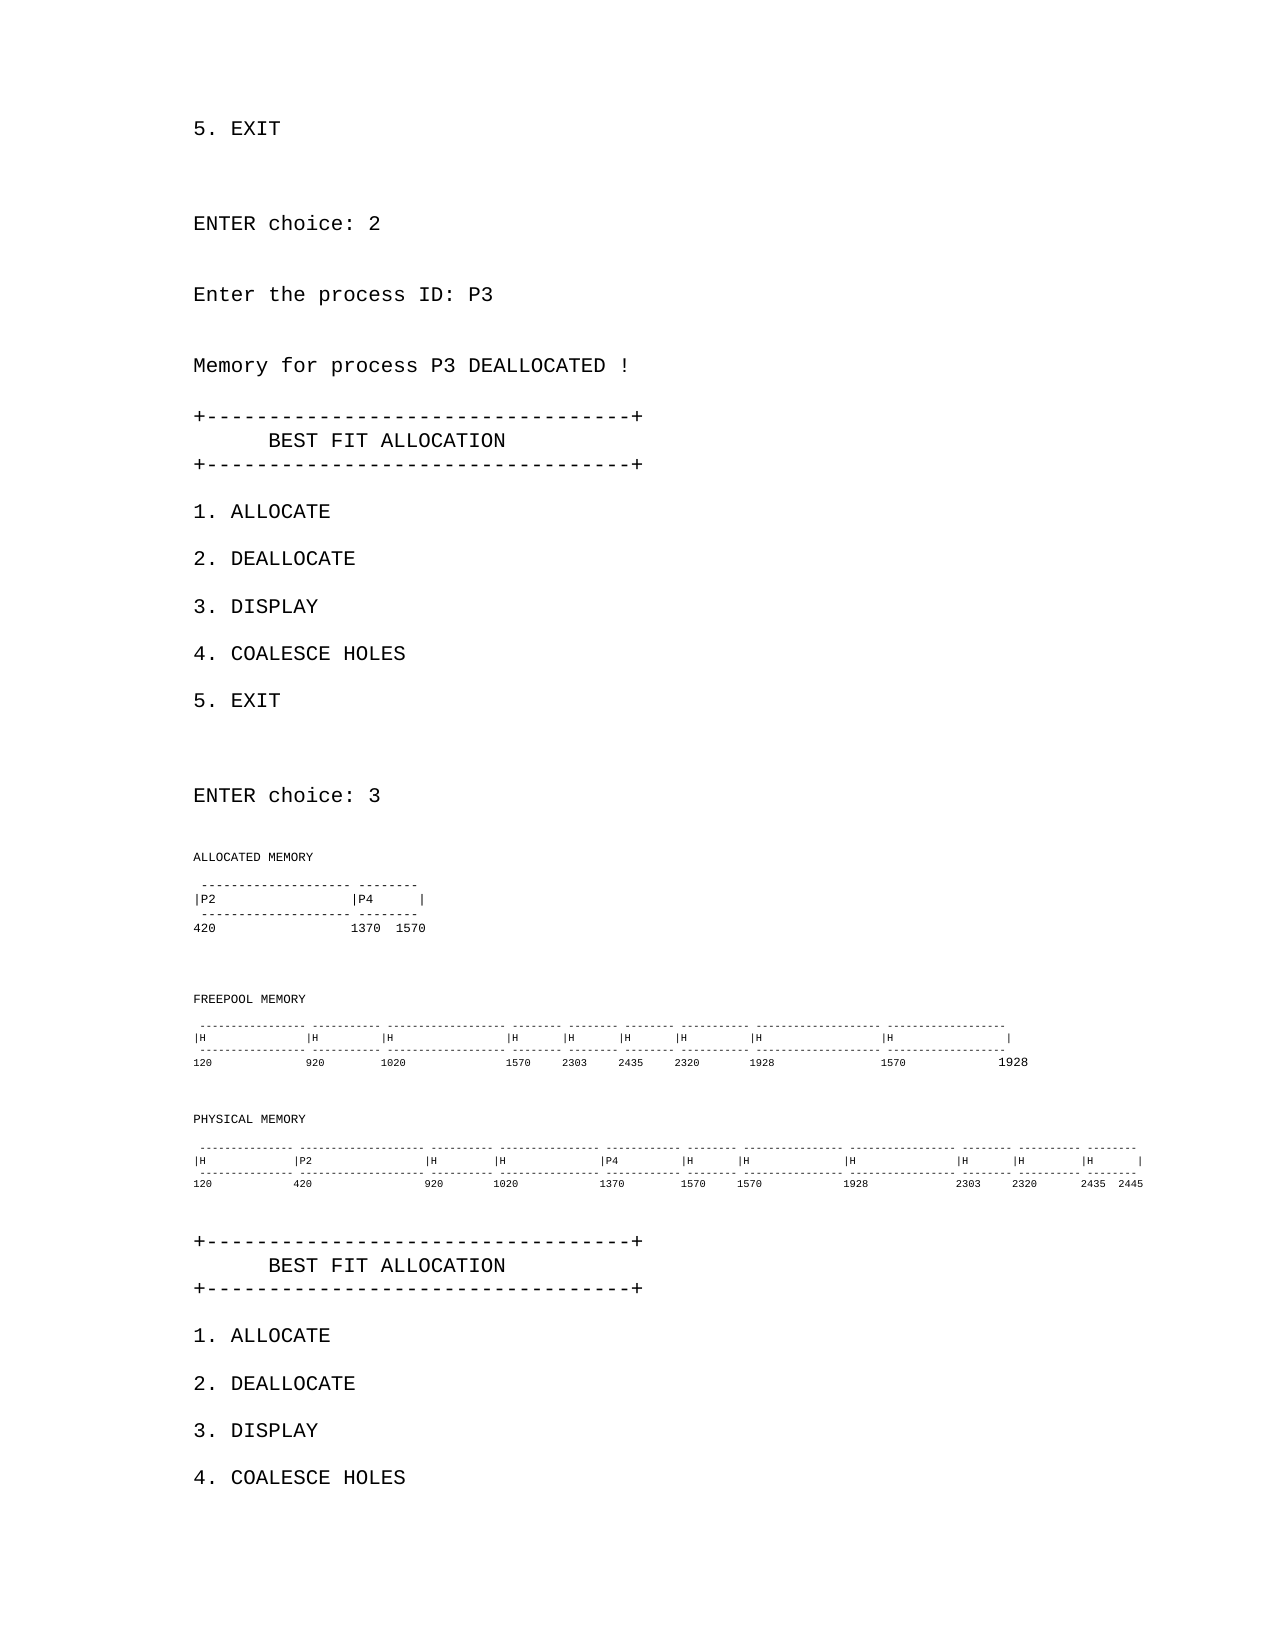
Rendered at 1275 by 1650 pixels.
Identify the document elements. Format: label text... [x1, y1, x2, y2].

text +----------------------------------+ [118, 1278, 1157, 1302]
text 4. COALESCE HOLES [118, 643, 1157, 667]
text +----------------------------------+ [118, 407, 1157, 430]
text PHYSICAL MEMORY [118, 1113, 1157, 1127]
text 5. EXIT [118, 118, 1157, 142]
text BEST FIT ALLOCATION [118, 1254, 1157, 1278]
text |P2 |P4 | [118, 893, 1157, 908]
text -------------------- -------- [118, 908, 1157, 922]
text ENTER choice: 3 [118, 785, 1157, 808]
text --------------- -------------------- ---------- ---------------- ------------ -------- ---------------- ----------------- -------- ---------- -------- [118, 1167, 1157, 1179]
text --------------- -------------------- ---------- ---------------- ------------ -------- ---------------- ----------------- -------- ---------- -------- [118, 1141, 1157, 1156]
text BEST FIT ALLOCATION [118, 430, 1157, 454]
text 4. COALESCE HOLES [118, 1467, 1157, 1491]
text |H |P2 |H |H |P4 |H |H |H |H |H |H | [118, 1156, 1157, 1167]
text |H |H |H |H |H |H |H |H |H | [118, 1033, 1157, 1044]
text ENTER choice: 2 [118, 213, 1157, 236]
text +----------------------------------+ [118, 1231, 1157, 1254]
text FREEPOOL MEMORY [118, 993, 1157, 1007]
text 2. DEALLOCATE [118, 1373, 1157, 1396]
text 420 1370 1570 [118, 922, 1157, 936]
text 5. EXIT [118, 690, 1157, 714]
text 3. DISPLAY [118, 1420, 1157, 1444]
text 120 420 920 1020 1370 1570 1570 1928 2303 2320 2435 2445 [118, 1179, 1157, 1191]
text Memory for process P3 DEALLOCATED ! [118, 354, 1157, 378]
text Enter the process ID: P3 [118, 284, 1157, 307]
text +----------------------------------+ [118, 454, 1157, 477]
text 1. ALLOCATE [118, 1326, 1157, 1349]
text ALLOCATED MEMORY [118, 851, 1157, 865]
text 3. DISPLAY [118, 596, 1157, 619]
text 2. DEALLOCATE [118, 548, 1157, 572]
text 1. ALLOCATE [118, 501, 1157, 525]
text 120 920 1020 1570 2303 2435 2320 1928 1570 1928 [118, 1056, 1157, 1071]
text ----------------- ----------- ------------------- -------- -------- -------- ----------- -------------------- ------------------- [118, 1021, 1157, 1033]
text -------------------- -------- [118, 879, 1157, 893]
text ----------------- ----------- ------------------- -------- -------- -------- ----------- -------------------- ------------------- [118, 1044, 1157, 1056]
